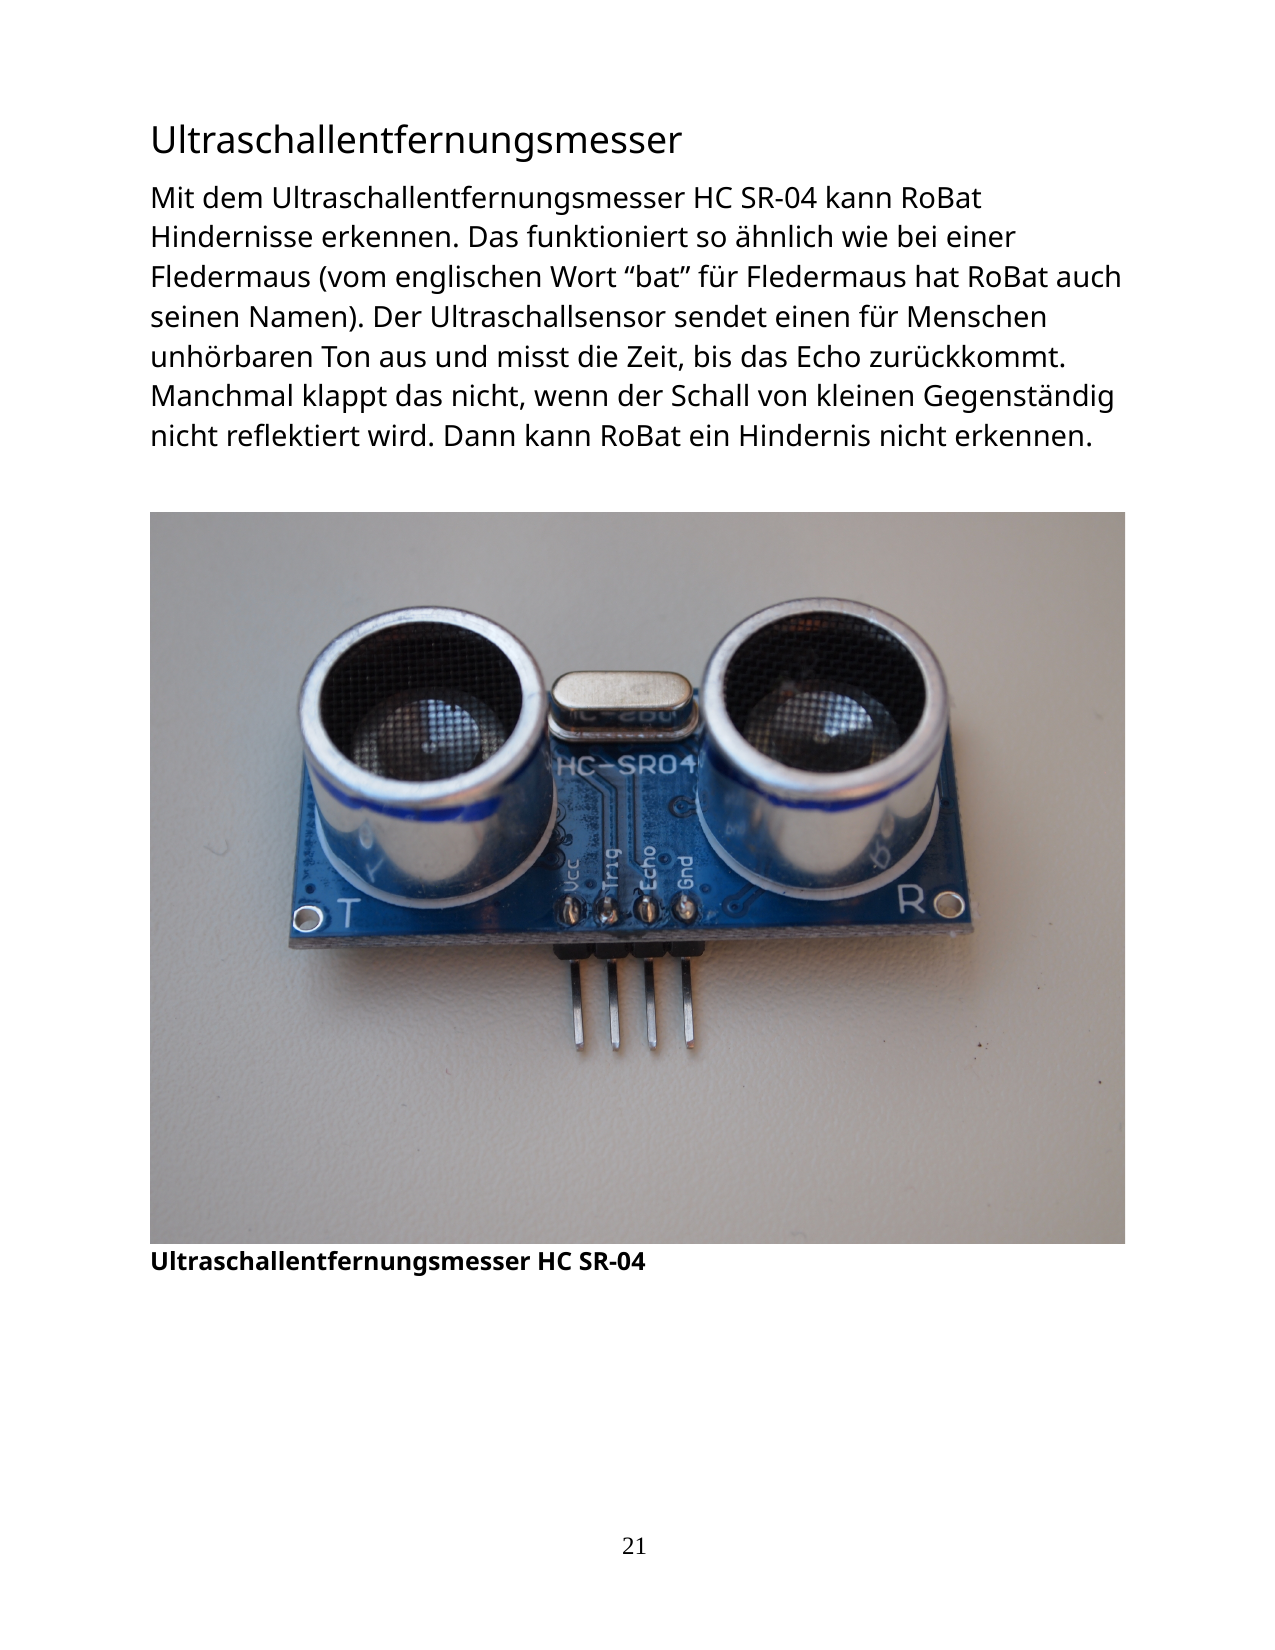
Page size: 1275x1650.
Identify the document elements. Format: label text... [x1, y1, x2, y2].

picture [150, 512, 1125, 1244]
subtitle Ultraschallentfernungsmesser [150, 113, 1125, 164]
text Ultraschallentfernungsmesser HC SR-04 [150, 1244, 1125, 1278]
text Mit dem Ultraschallentfernungsmesser HC SR-04 kann RoBat Hindernisse erkennen. Das funktioniert so ähnlich wie bei einer Fledermaus (vom englischen Wort “bat” für Fledermaus hat RoBat auch seinen Namen). Der Ultraschallsensor sendet einen für Menschen unhörbaren Ton aus und misst die Zeit, bis das Echo zurückkommt. Manchmal klappt das nicht, wenn der Schall von kleinen Gegenständig nicht reflektiert wird. Dann kann RoBat ein Hindernis nicht erkennen. [150, 177, 1125, 455]
